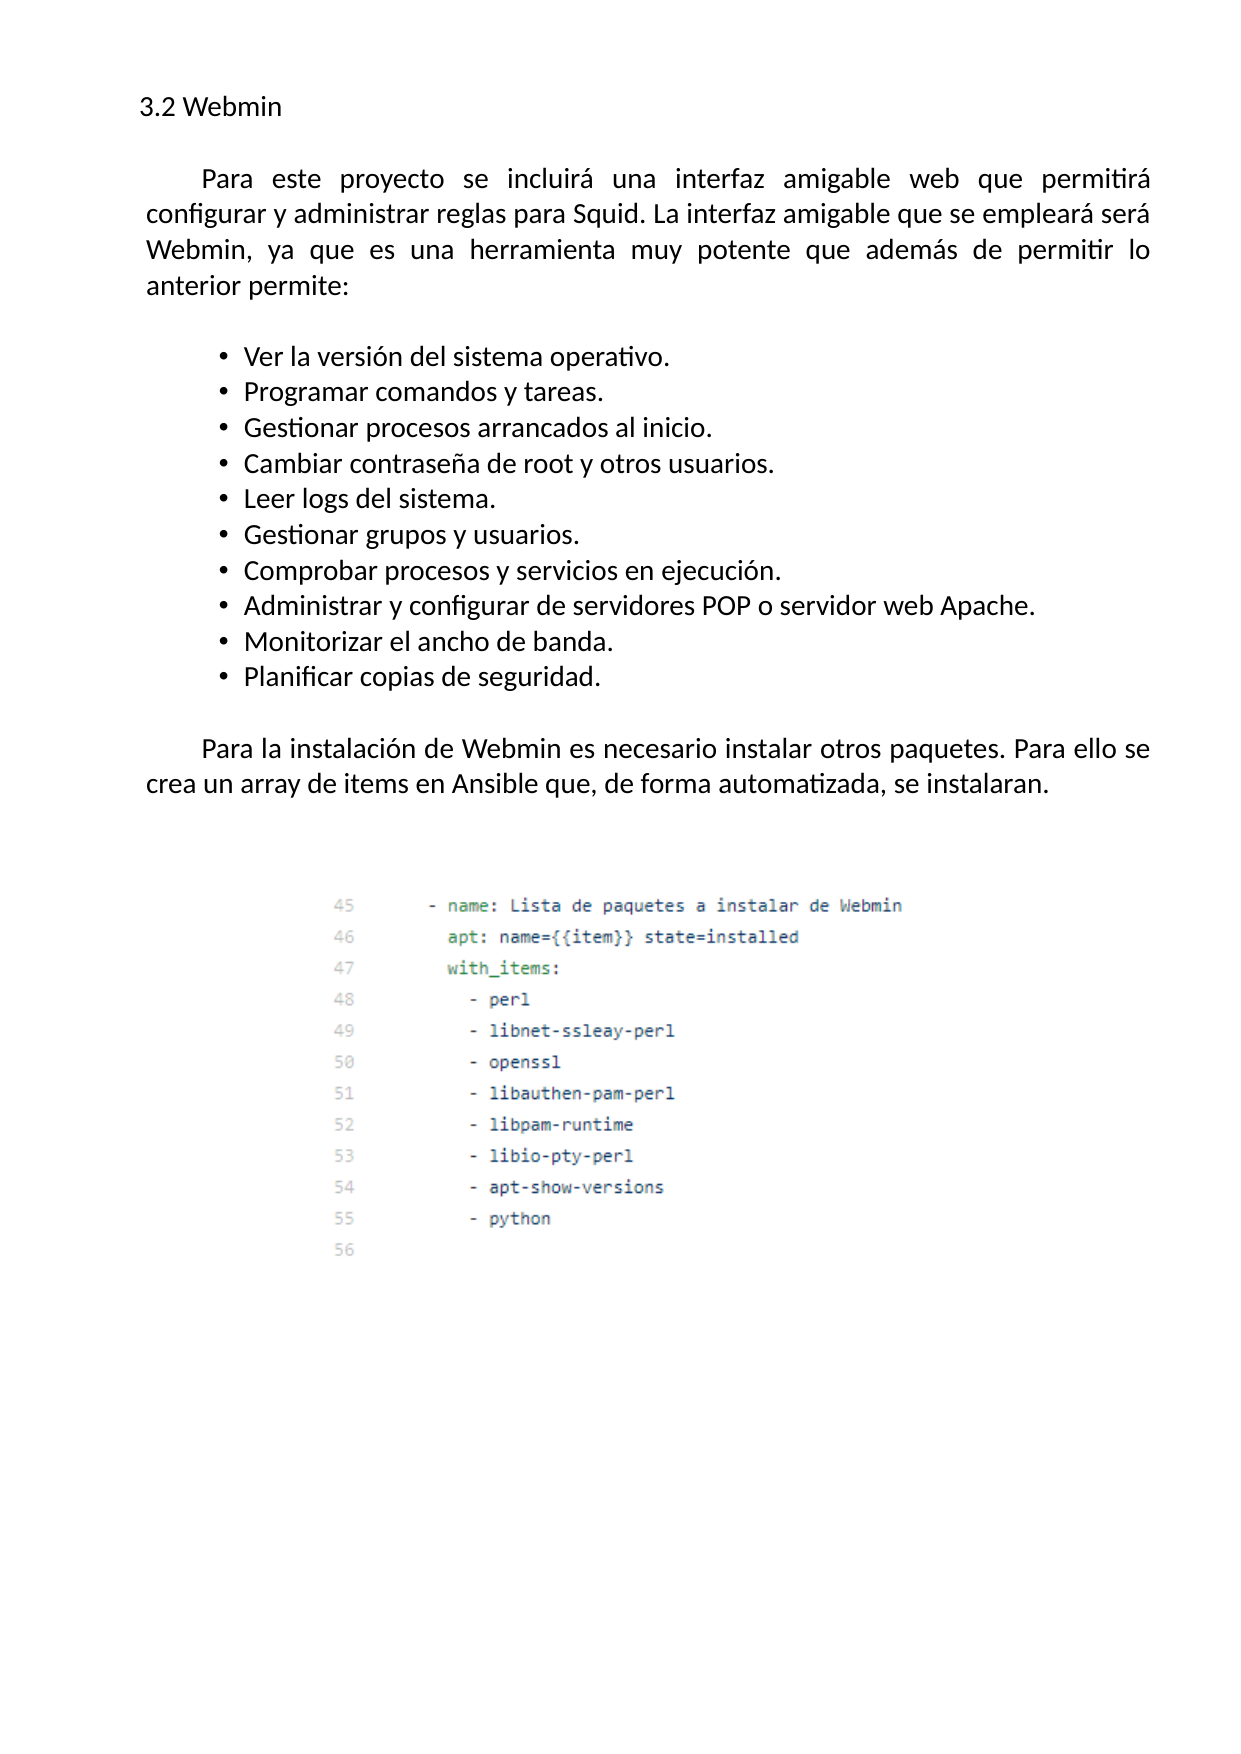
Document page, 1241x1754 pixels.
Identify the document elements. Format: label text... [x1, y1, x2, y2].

picture [321, 890, 919, 1267]
list Cambiar contraseña de root y otros usuarios. [219, 445, 1152, 480]
list Ver la versión del sistema operativo. [219, 338, 1152, 373]
list Gestionar grupos y usuarios. [219, 516, 1152, 552]
list Programar comandos y tareas. [219, 373, 1152, 409]
list Gestionar procesos arrancados al inicio. [219, 409, 1152, 445]
list Planificar copias de seguridad. [219, 658, 1152, 694]
list Leer logs del sistema. [219, 480, 1152, 516]
text 3.2 Webmin [139, 88, 1152, 124]
text Para este proyecto se incluirá una interfaz amigable web que permitirá configurar y administrar reglas para Squid. La interfaz amigable que se empleará será Webmin, ya que es una herramienta muy potente que además de permitir lo anterior permite: [146, 160, 1152, 302]
list Administrar y configurar de servidores POP o servidor web Apache. [219, 587, 1152, 623]
list Comprobar procesos y servicios en ejecución. [219, 552, 1152, 587]
text Para la instalación de Webmin es necesario instalar otros paquetes. Para ello se crea un array de items en Ansible que, de forma automatizada, se instalaran. [146, 730, 1152, 801]
list Monitorizar el ancho de banda. [219, 623, 1152, 658]
